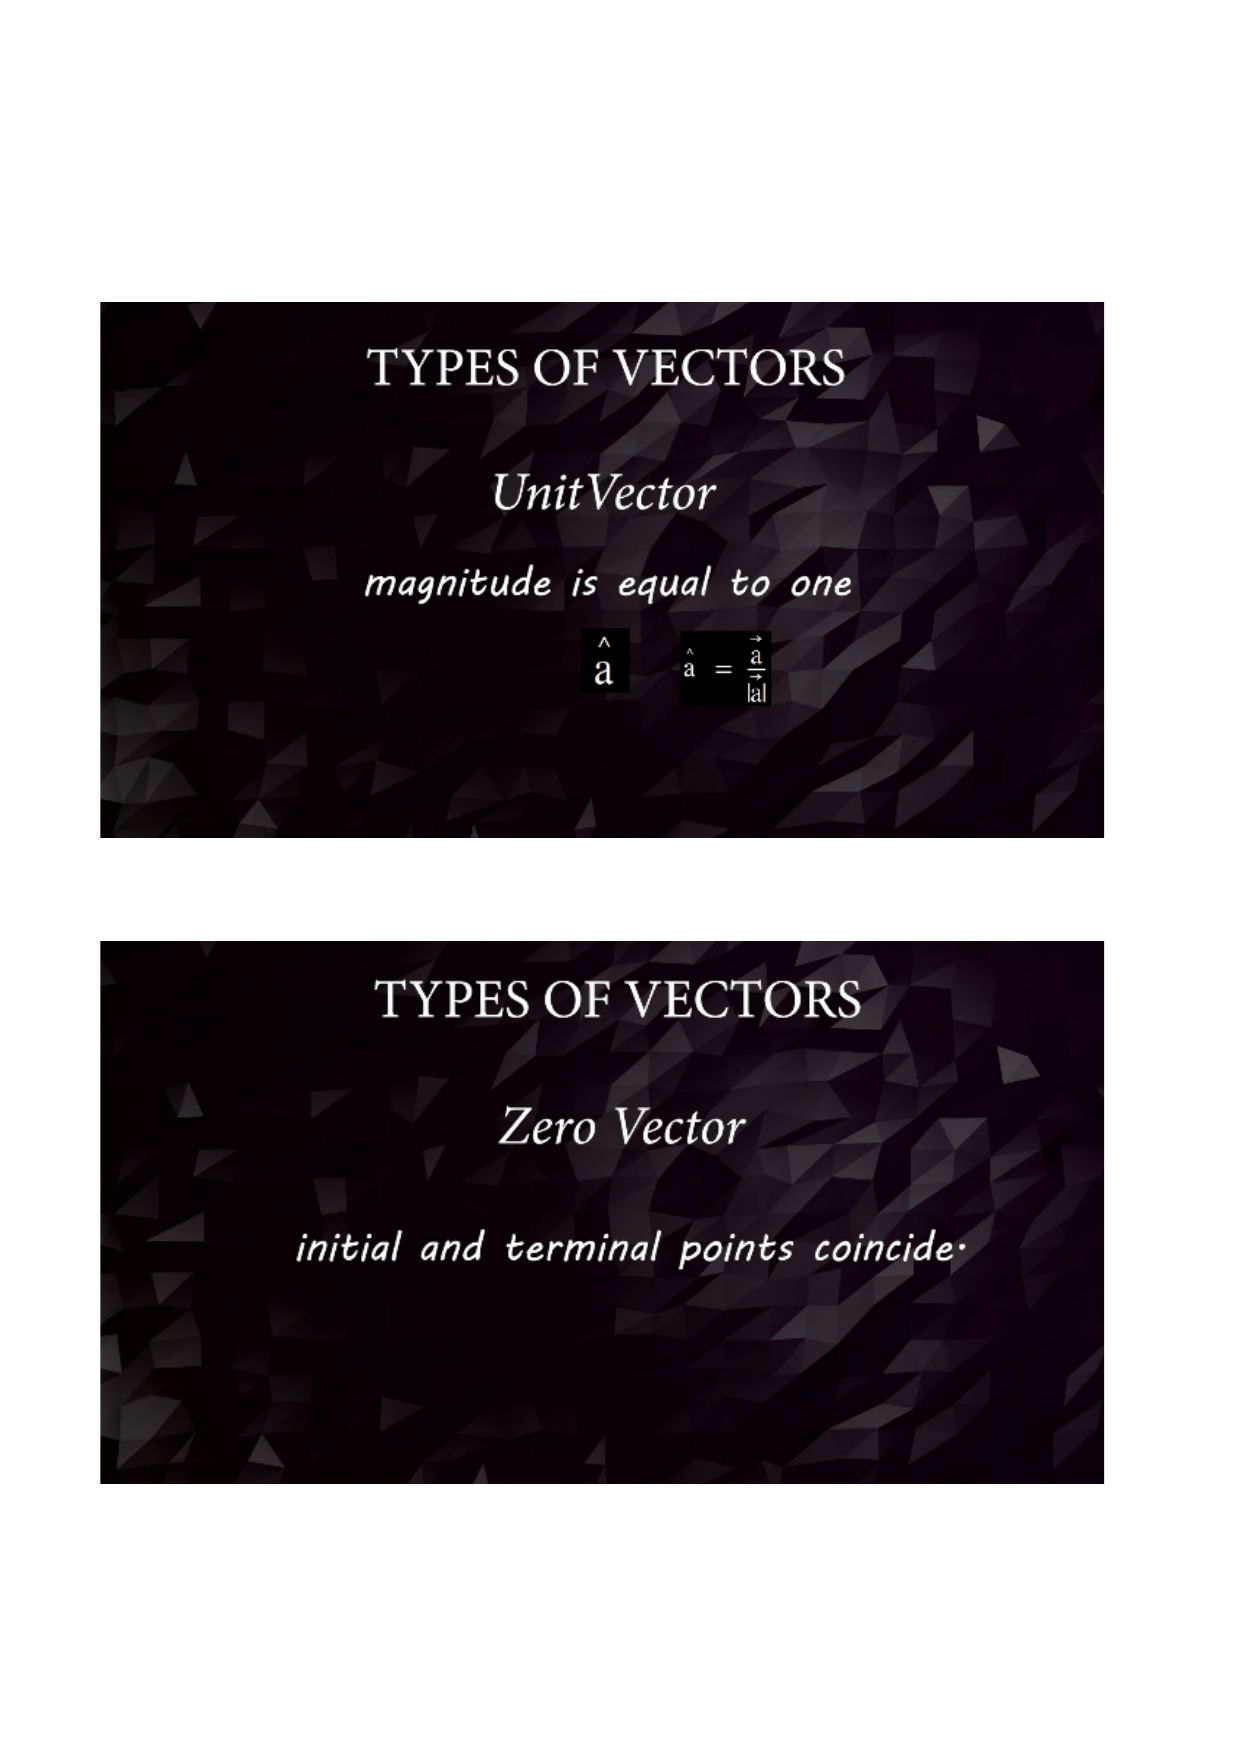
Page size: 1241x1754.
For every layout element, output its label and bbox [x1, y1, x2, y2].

picture [100, 302, 1105, 838]
picture [100, 941, 1105, 1484]
